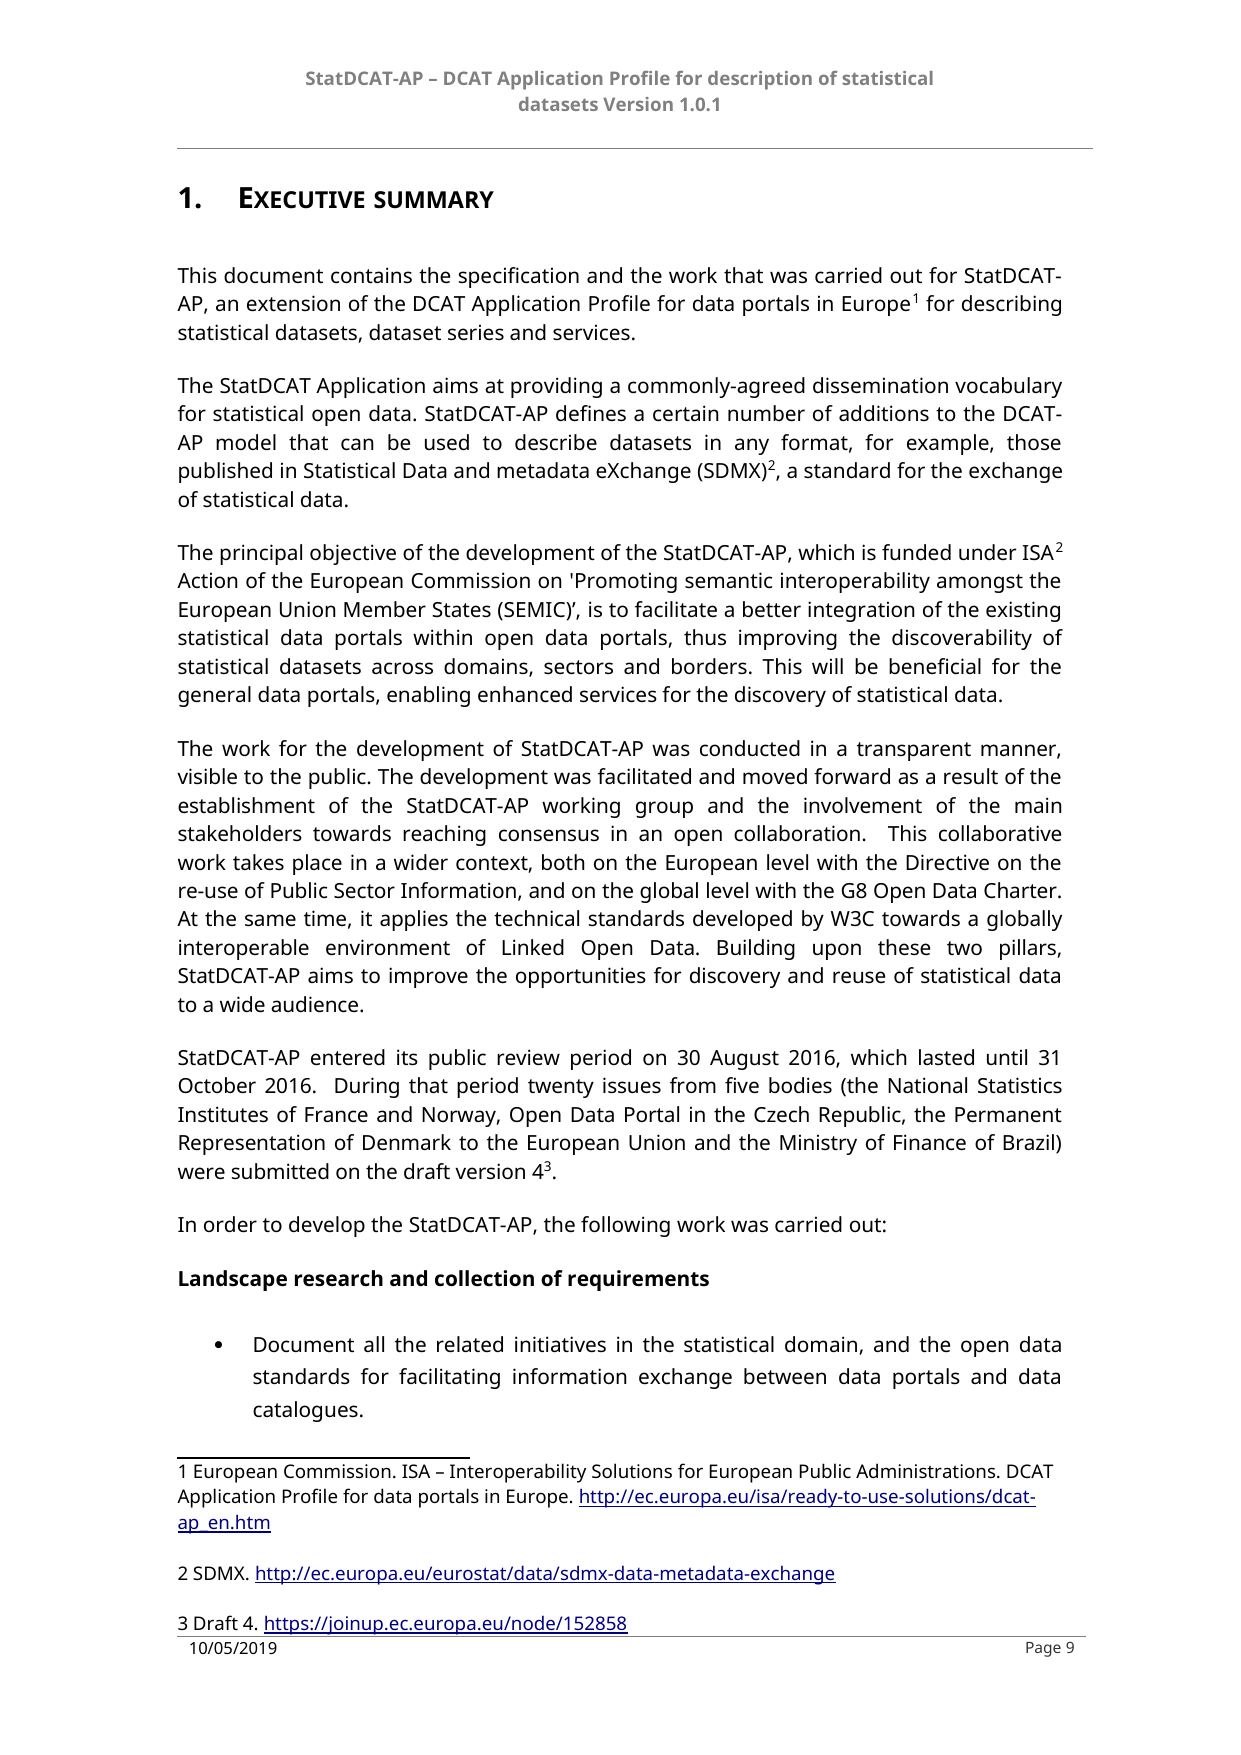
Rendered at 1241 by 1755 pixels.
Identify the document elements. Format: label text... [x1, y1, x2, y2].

text In order to develop the StatDCAT-AP, the following work was carried out: [177, 1210, 1063, 1239]
text StatDCAT-AP entered its public review period on 30 August 2016, which lasted until 31 October 2016. During that period twenty issues from five bodies (the National Statistics Institutes of France and Norway, Open Data Portal in the Czech Republic, the Permanent Representation of Denmark to the European Union and the Ministry of Finance of Brazil) were submitted on the draft version 4. [177, 1043, 1063, 1185]
text European Commission. ISA – Interoperability Solutions for European Public Administrations. DCAT Application Profile for data portals in Europe. http://ec.europa.eu/isa/ready-to-use-solutions/dcat-ap_en.htm [177, 1458, 1063, 1535]
text The work for the development of StatDCAT-AP was conducted in a transparent manner, visible to the public. The development was facilitated and moved forward as a result of the establishment of the StatDCAT-AP working group and the involvement of the main stakeholders towards reaching consensus in an open collaboration. This collaborative work takes place in a wider context, both on the European level with the Directive on the re-use of Public Sector Information, and on the global level with the G8 Open Data Charter. At the same time, it applies the technical standards developed by W3C towards a globally interoperable environment of Linked Open Data. Building upon these two pillars, StatDCAT-AP aims to improve the opportunities for discovery and reuse of statistical data to a wide audience. [177, 734, 1063, 1018]
text This document contains the specification and the work that was carried out for StatDCAT-AP, an extension of the DCAT Application Profile for data portals in Europe for describing statistical datasets, dataset series and services. [177, 261, 1063, 346]
text SDMX. http://ec.europa.eu/eurostat/data/sdmx-data-metadata-exchange [177, 1560, 1063, 1585]
text Draft 4. https://joinup.ec.europa.eu/node/152858 [177, 1610, 1063, 1636]
list Document all the related initiatives in the statistical domain, and the open data standards for facilitating information exchange between data portals and data catalogues. [215, 1330, 1063, 1423]
subtitle Executive summary [177, 178, 1063, 217]
text The principal objective of the development of the StatDCAT-AP, which is funded under ISA2 Action of the European Commission on 'Promoting semantic interoperability amongst the European Union Member States (SEMIC)’, is to facilitate a better integration of the existing statistical data portals within open data portals, thus improving the discoverability of statistical datasets across domains, sectors and borders. This will be beneficial for the general data portals, enabling enhanced services for the discovery of statistical data. [177, 538, 1063, 709]
text Landscape research and collection of requirements [177, 1264, 1063, 1292]
text The StatDCAT Application aims at providing a commonly-agreed dissemination vocabulary for statistical open data. StatDCAT-AP defines a certain number of additions to the DCAT-AP model that can be used to describe datasets in any format, for example, those published in Statistical Data and metadata eXchange (SDMX), a standard for the exchange of statistical data. [177, 371, 1063, 513]
